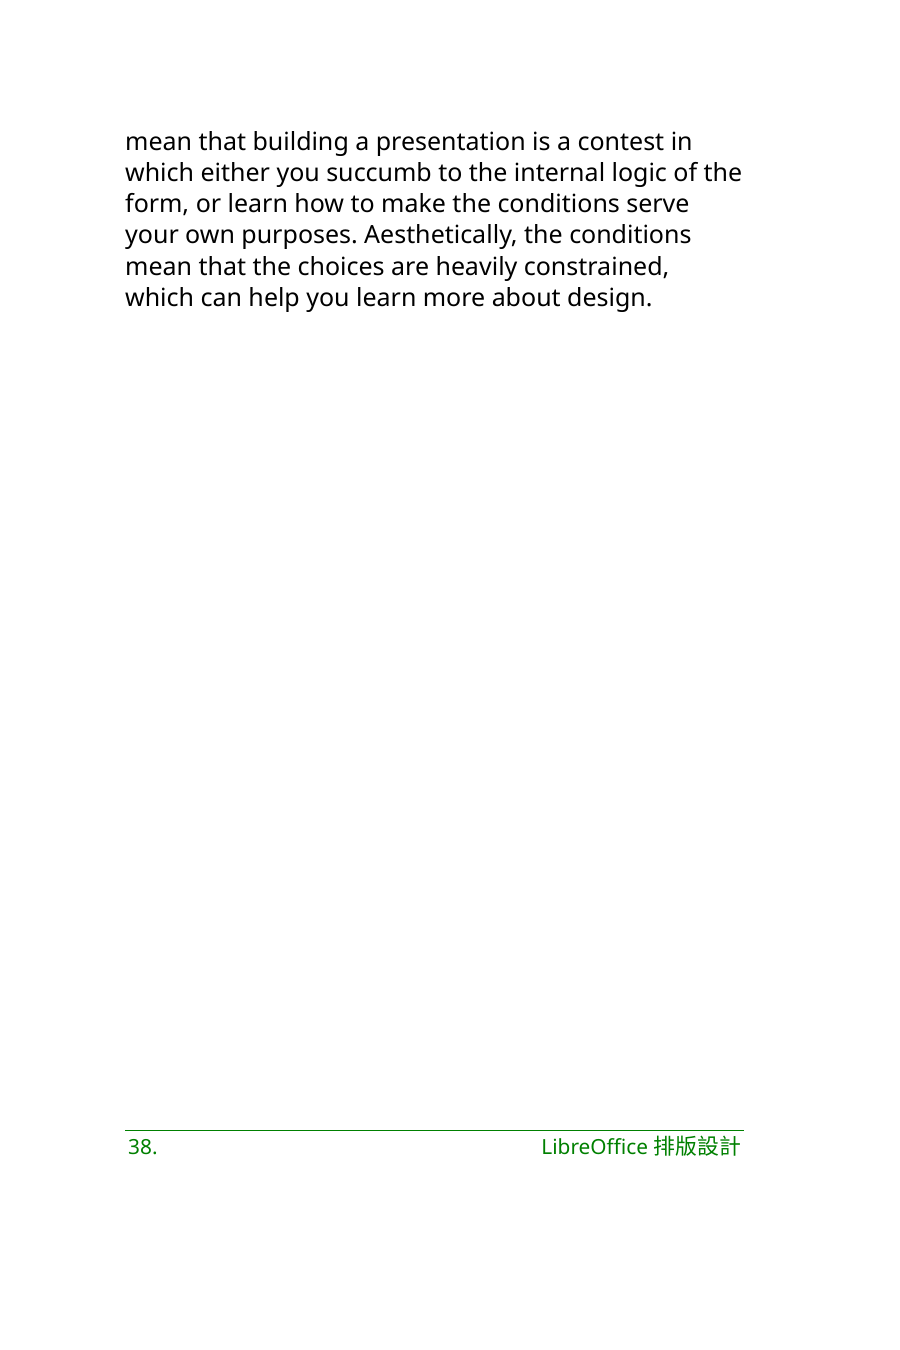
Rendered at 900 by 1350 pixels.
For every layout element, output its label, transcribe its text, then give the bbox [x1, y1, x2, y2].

text mean that building a presentation is a contest in which either you succumb to the internal logic of the form, or learn how to make the conditions serve your own purposes. Aesthetically, the conditions mean that the choices are heavily constrained, which can help you learn more about design. [125, 125, 744, 312]
